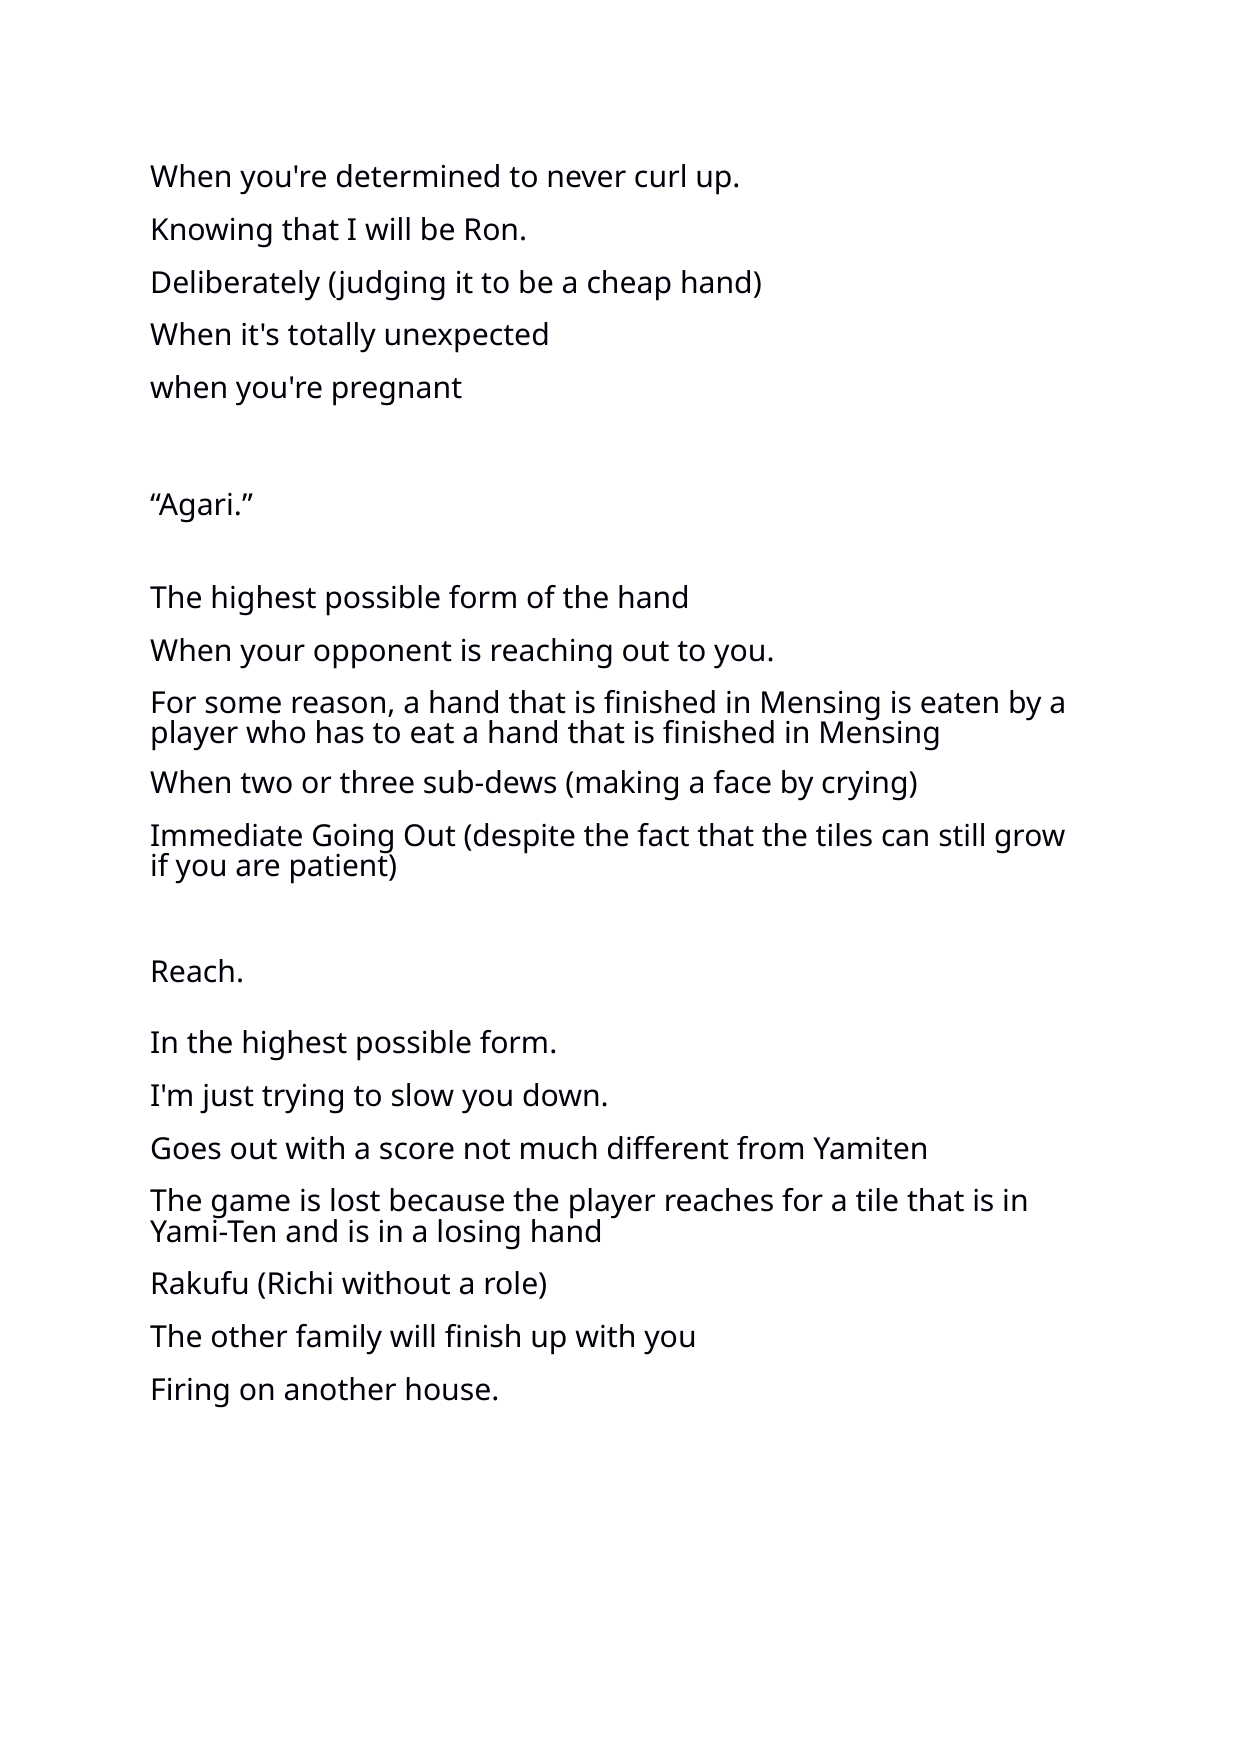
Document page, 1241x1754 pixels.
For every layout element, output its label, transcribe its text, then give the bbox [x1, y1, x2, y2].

text When your opponent is reaching out to you. [150, 637, 1090, 667]
text The highest possible form of the hand [150, 584, 1090, 614]
text When you're determined to never curl up. [150, 164, 1090, 194]
text Deliberately (judging it to be a cheap hand) [150, 269, 1090, 299]
text Firing on another house. [150, 1376, 1090, 1406]
text When two or three sub-dews (making a face by crying) [150, 770, 1090, 800]
text I'm just trying to slow you down. [150, 1082, 1090, 1113]
text Rakufu (Richi without a role) [150, 1271, 1090, 1301]
text when you're pregnant [150, 374, 1090, 404]
text The game is lost because the player reaches for a tile that is in Yami-Ten and is in a losing hand [150, 1188, 1090, 1248]
text “Agari.” [150, 491, 1090, 522]
text Goes out with a score not much different from Yamiten [150, 1135, 1090, 1165]
text In the highest possible form. [150, 1030, 1090, 1060]
text Reach. [150, 958, 1090, 988]
text Immediate Going Out (despite the fact that the tiles can still grow if you are patient) [150, 822, 1090, 883]
text When it's totally unexpected [150, 321, 1090, 352]
text For some reason, a hand that is finished in Mensing is eaten by a player who has to eat a hand that is finished in Mensing [150, 689, 1090, 750]
text The other family will finish up with you [150, 1323, 1090, 1353]
text Knowing that I will be Ron. [150, 216, 1090, 247]
